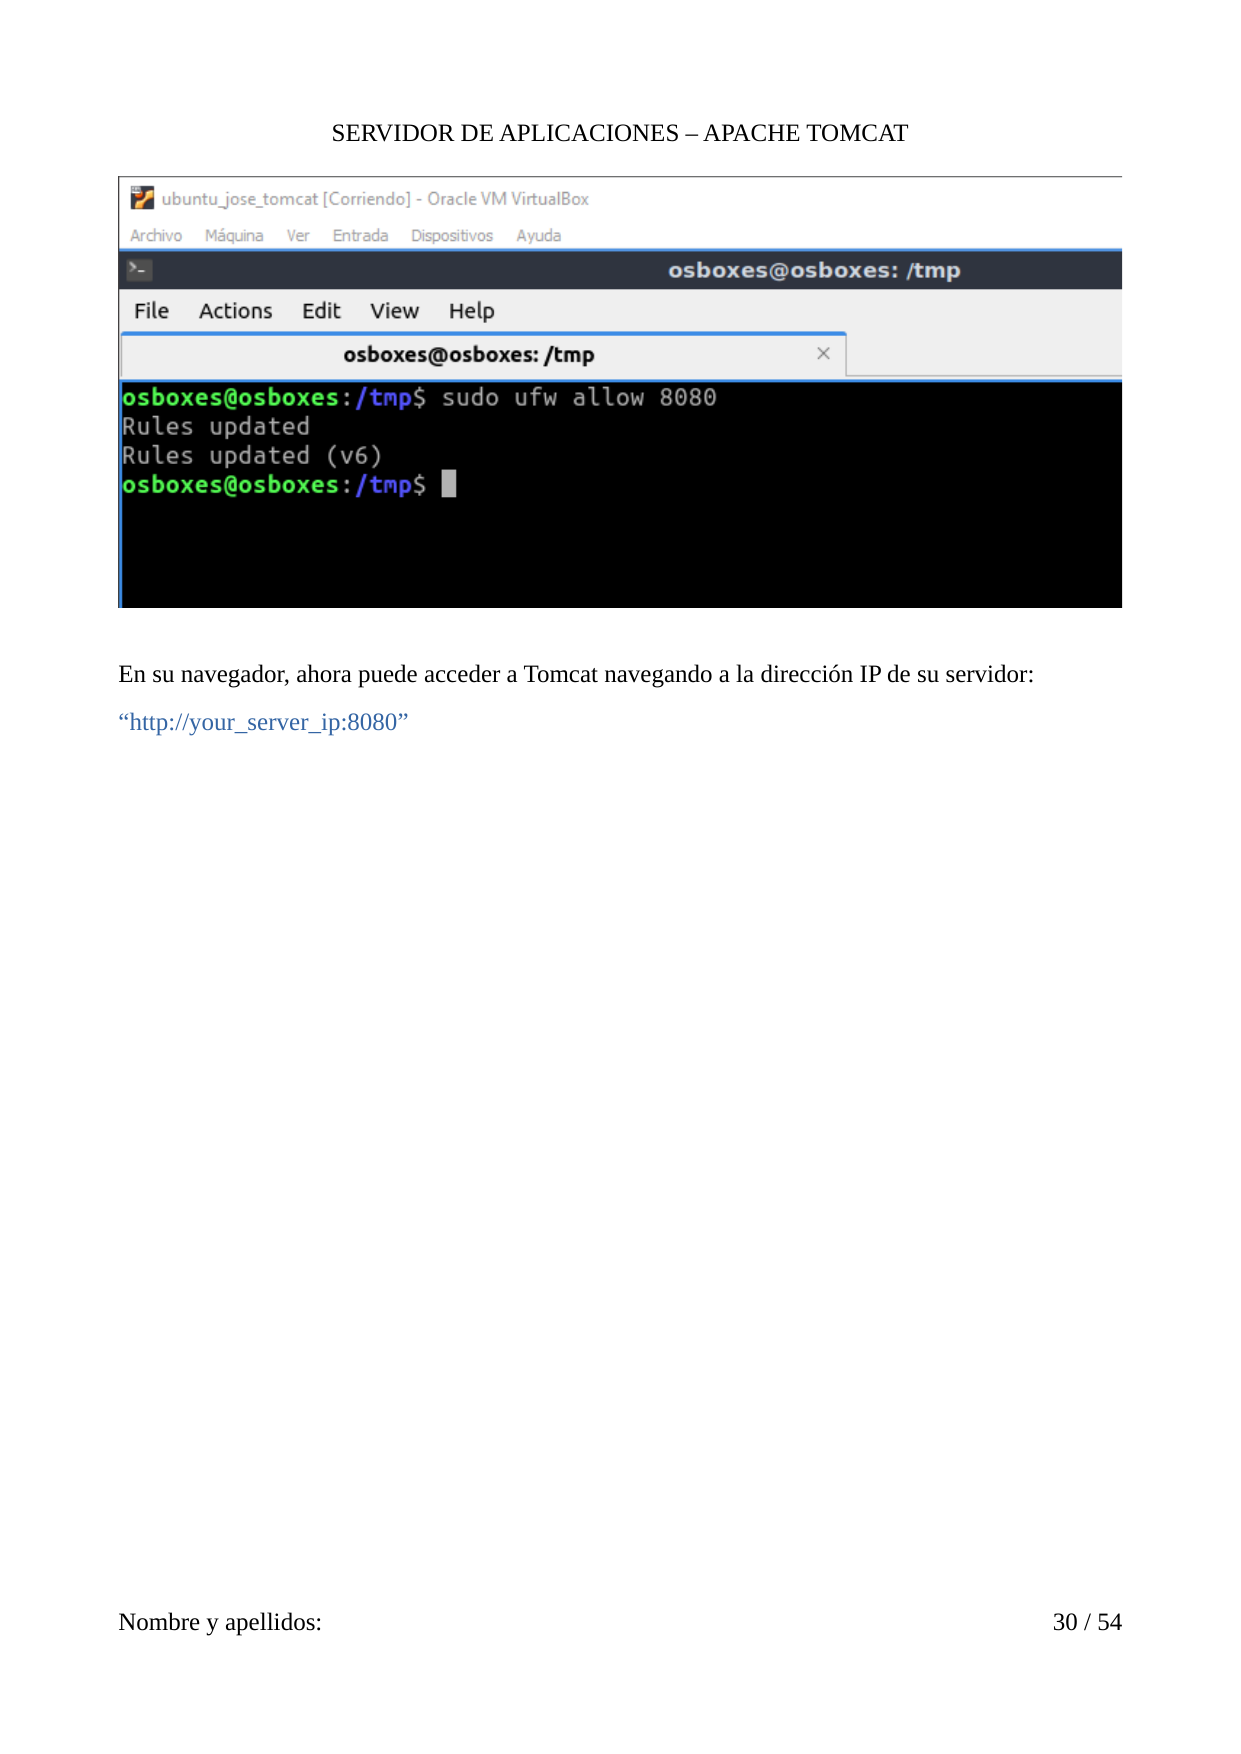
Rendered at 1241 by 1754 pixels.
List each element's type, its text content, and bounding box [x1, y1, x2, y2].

picture [118, 176, 1123, 608]
text En su navegador, ahora puede acceder a Tomcat navegando a la dirección IP de su servidor: [118, 659, 1122, 688]
text “http://your_server_ip:8080” [118, 707, 1122, 735]
